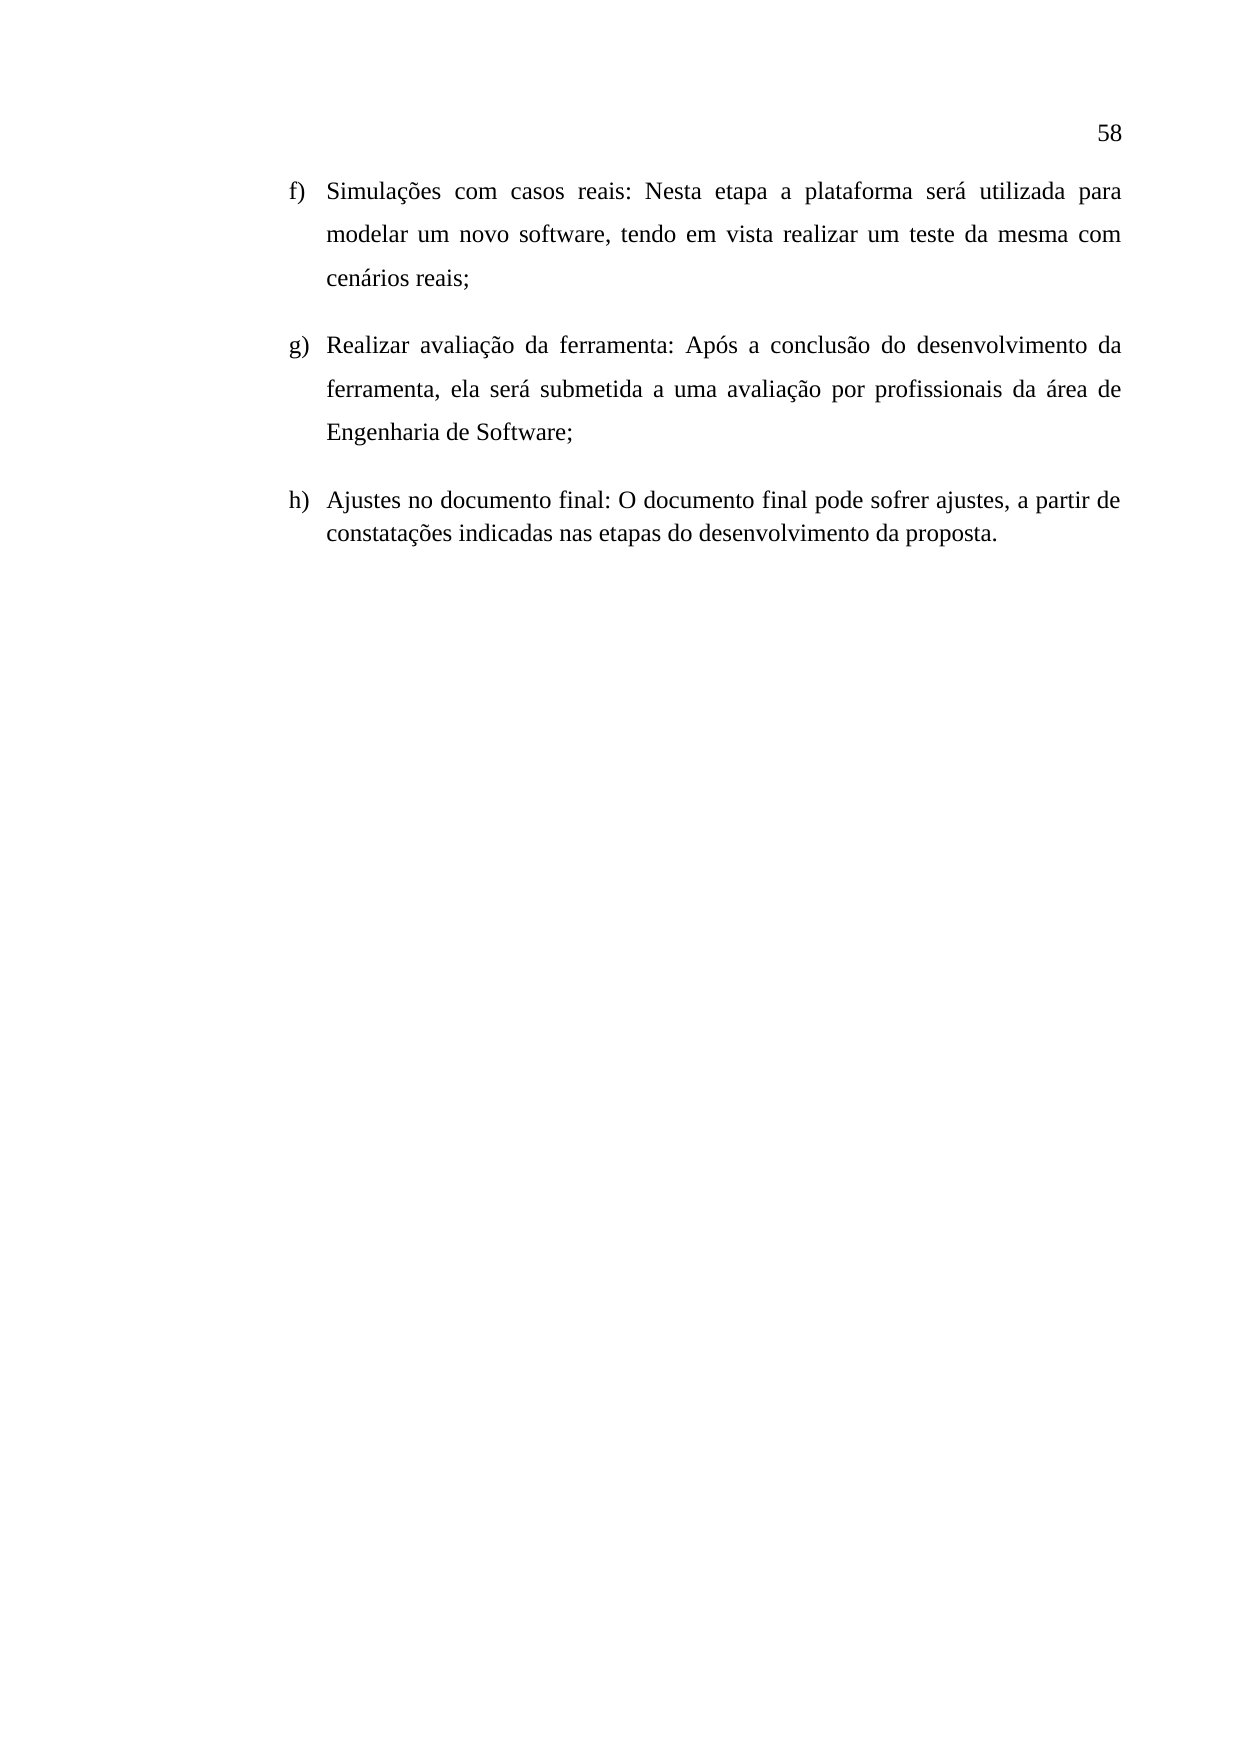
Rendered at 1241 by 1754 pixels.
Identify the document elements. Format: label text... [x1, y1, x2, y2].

list Simulações com casos reais: Nesta etapa a plataforma será utilizada para modelar um novo software, tendo em vista realizar um teste da mesma com cenários reais; [288, 176, 1122, 291]
list Realizar avaliação da ferramenta: Após a conclusão do desenvolvimento da ferramenta, ela será submetida a uma avaliação por profissionais da área de Engenharia de Software; [288, 331, 1122, 446]
list Ajustes no documento final: O documento final pode sofrer ajustes, a partir de constatações indicadas nas etapas do desenvolvimento da proposta. [288, 485, 1122, 546]
